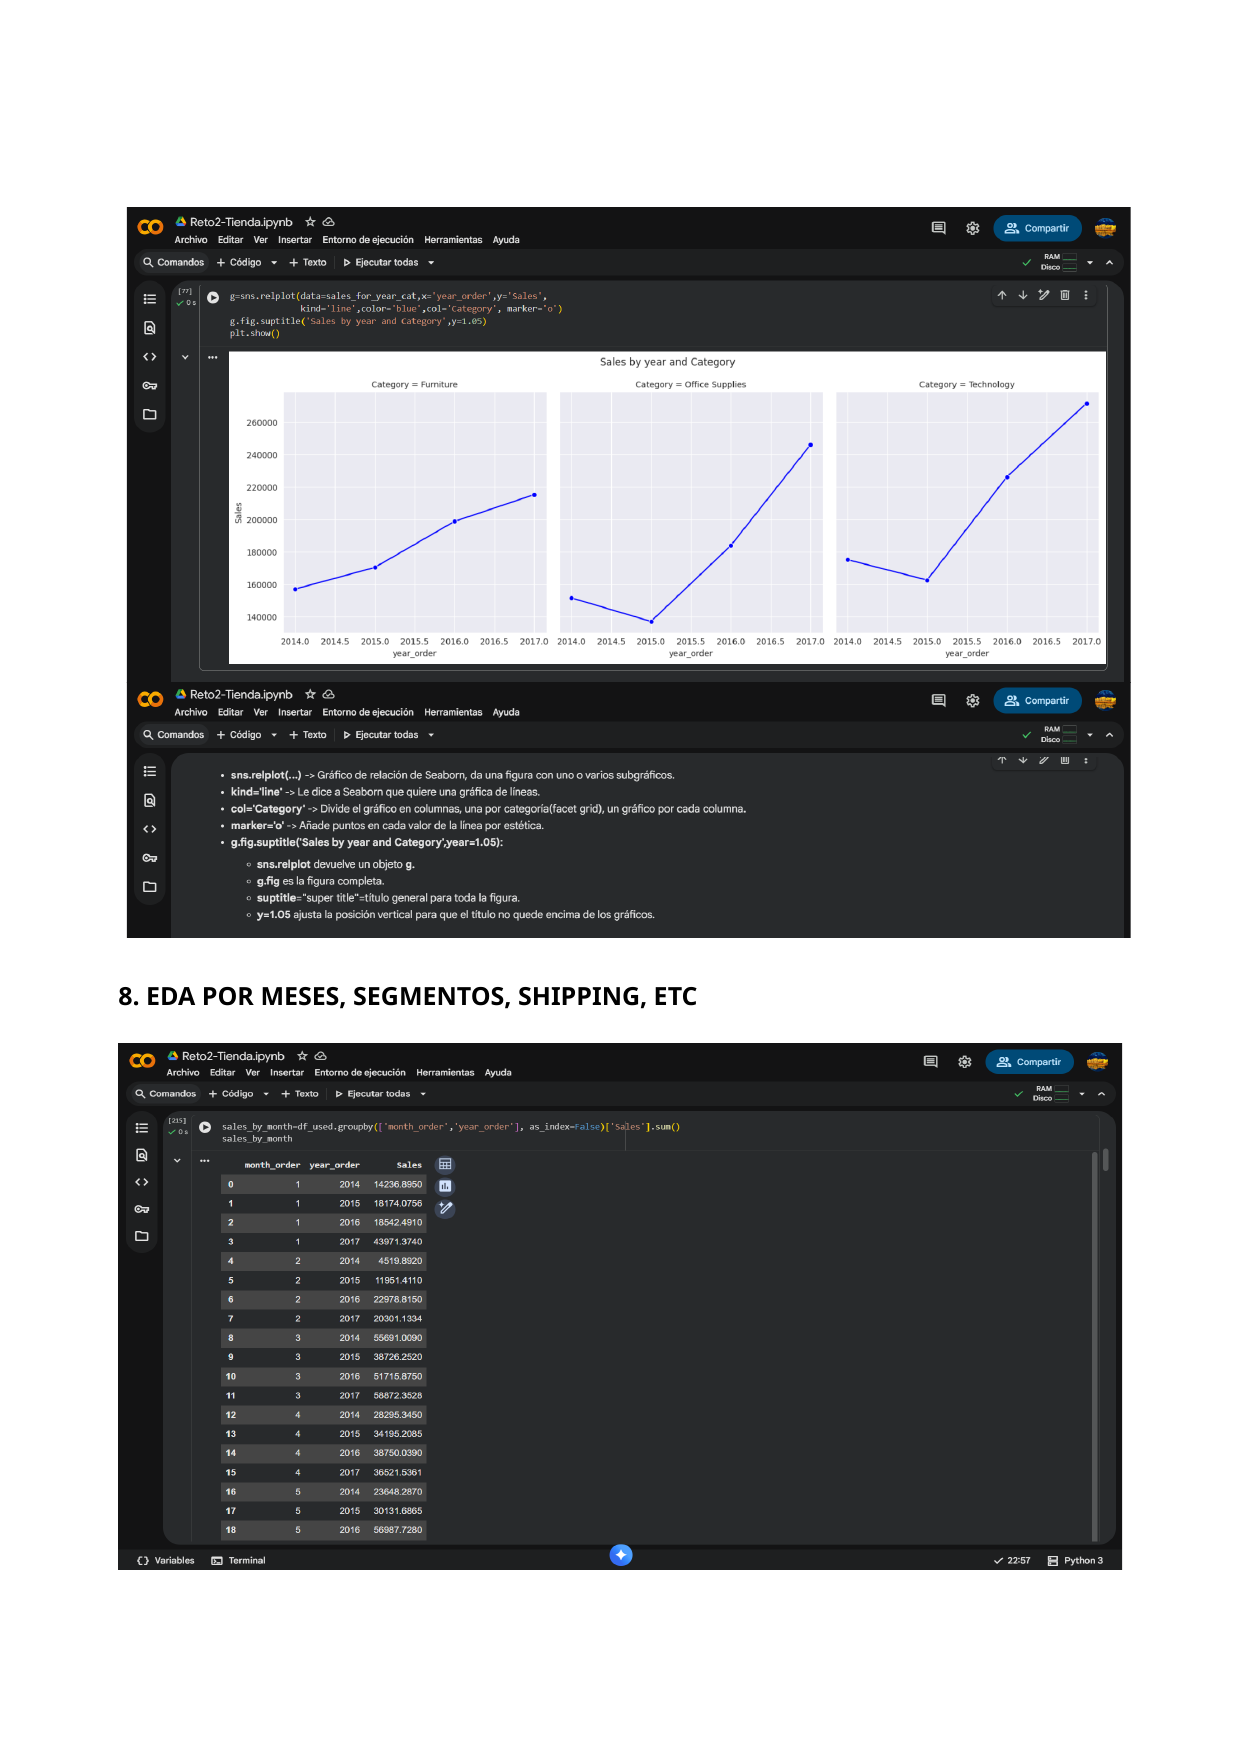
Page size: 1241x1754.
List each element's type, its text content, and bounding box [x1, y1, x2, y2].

text 8. EDA POR MESES, SEGMENTOS, SHIPPING, ETC [118, 979, 1122, 1013]
picture [118, 1043, 1123, 1570]
picture [126, 207, 1131, 683]
